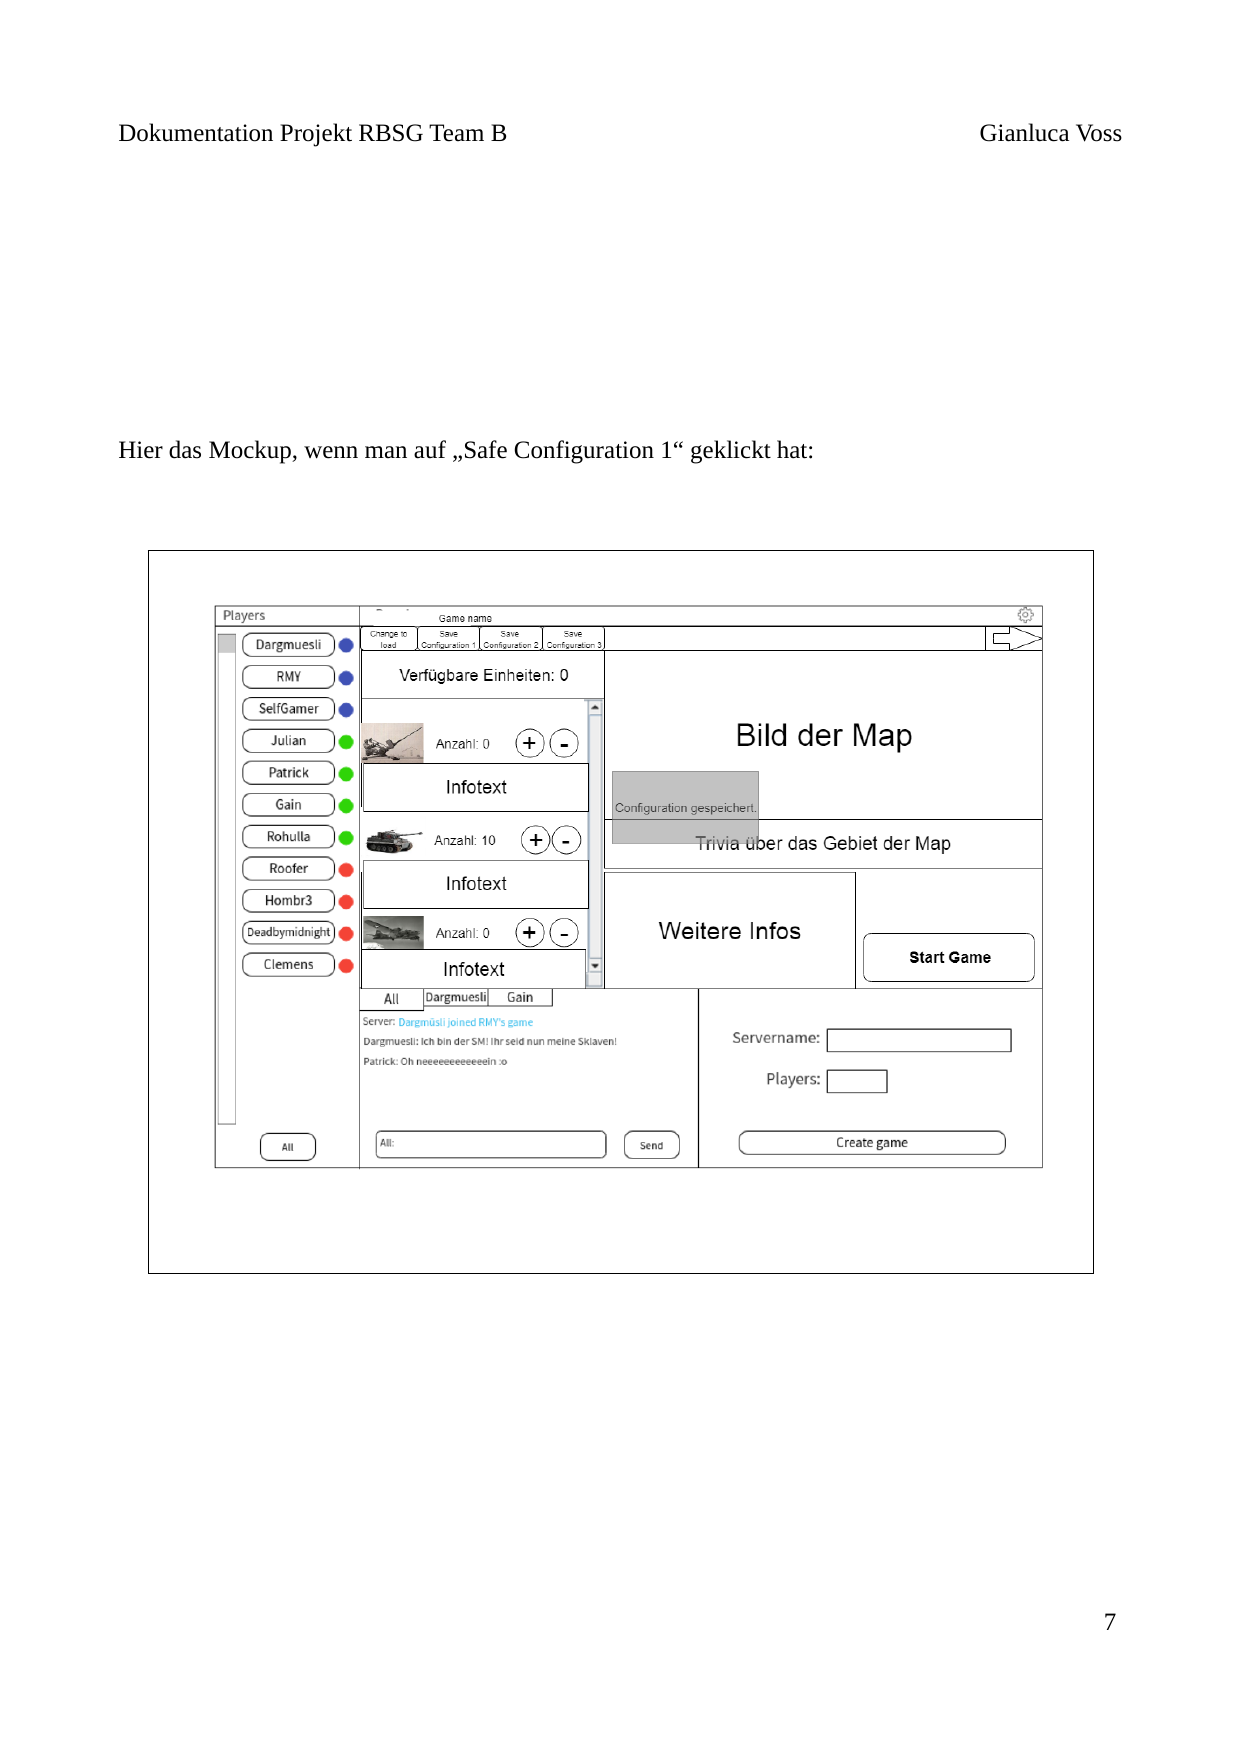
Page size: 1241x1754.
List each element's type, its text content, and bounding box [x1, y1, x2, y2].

picture [150, 553, 1090, 1271]
text Hier das Mockup, wenn man auf „Safe Configuration 1“ geklickt hat: [118, 435, 1122, 464]
